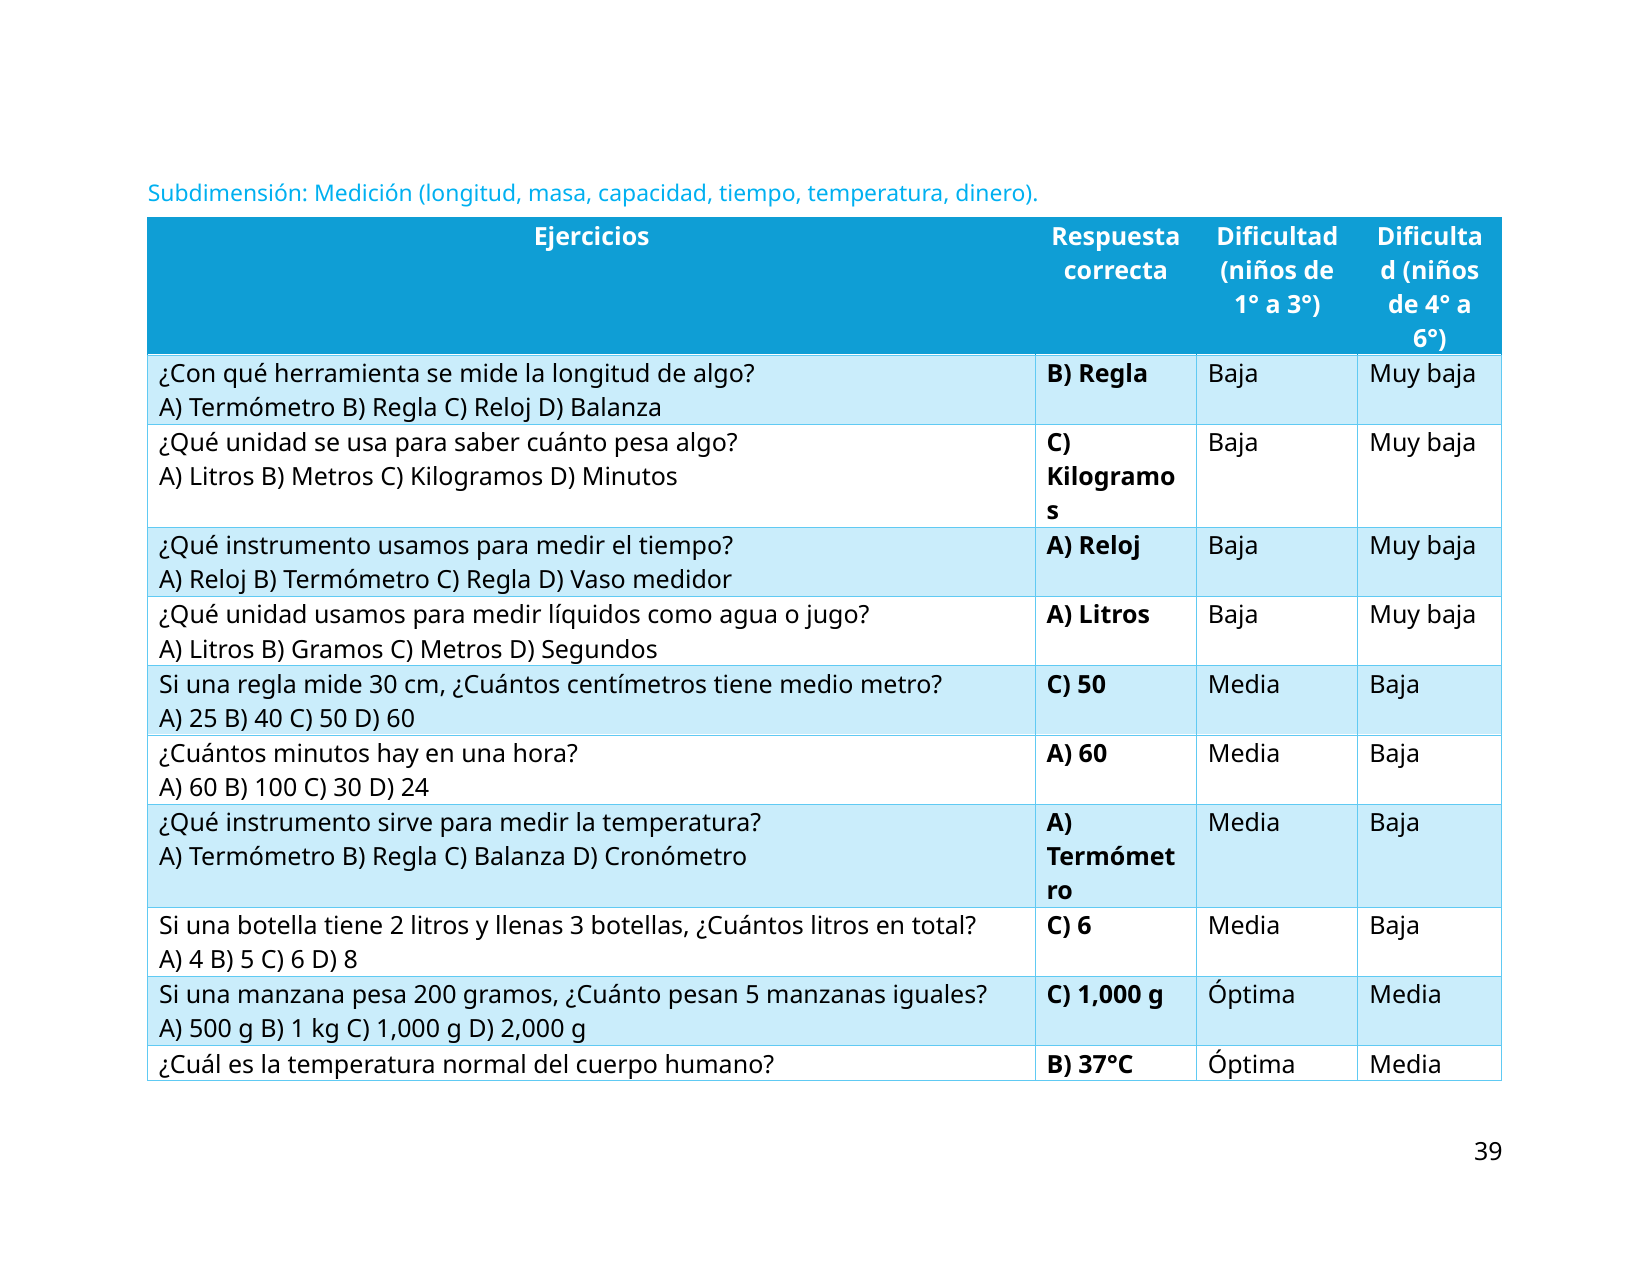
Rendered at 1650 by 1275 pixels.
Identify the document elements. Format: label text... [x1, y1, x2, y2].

table_cell ¿Qué unidad se usa para saber cuánto pesa algo? A) Litros B) Metros C) Kilogramos D) Minutos [148, 425, 1035, 527]
table_cell Media [1197, 805, 1357, 907]
table_cell A) Reloj [1036, 528, 1196, 596]
table_cell ¿Qué instrumento sirve para medir la temperatura? A) Termómetro B) Regla C) Balanza D) Cronómetro [148, 805, 1035, 907]
table_cell Media [1197, 736, 1357, 804]
table_cell Baja [1358, 666, 1501, 734]
table_cell Baja [1197, 356, 1357, 424]
table_cell C) 1,000 g [1036, 977, 1196, 1045]
subtitle Subdimensión: Medición (longitud, masa, capacidad, tiempo, temperatura, dinero). [148, 177, 1502, 208]
table_cell Media [1197, 908, 1357, 976]
table_cell Muy baja [1358, 425, 1501, 527]
table_cell C) Kilogramos [1036, 425, 1196, 527]
table_cell Media [1197, 666, 1357, 734]
table_cell ¿Qué unidad usamos para medir líquidos como agua o jugo? A) Litros B) Gramos C) Metros D) Segundos [148, 597, 1035, 665]
table_cell C) 6 [1036, 908, 1196, 976]
table_cell C) 50 [1036, 666, 1196, 734]
table_cell ¿Cuántos minutos hay en una hora? A) 60 B) 100 C) 30 D) 24 [148, 736, 1035, 804]
table_cell Muy baja [1358, 597, 1501, 665]
table_cell Media [1358, 977, 1501, 1045]
table_cell Baja [1358, 805, 1501, 907]
table_cell B) 37°C [1036, 1046, 1196, 1080]
table_cell Baja [1358, 736, 1501, 804]
table_cell Baja [1197, 528, 1357, 596]
table_header Dificultad (niños de 4° a 6°) [1358, 218, 1501, 354]
table_cell Si una regla mide 30 cm, ¿Cuántos centímetros tiene medio metro? A) 25 B) 40 C) 50 D) 60 [148, 666, 1035, 734]
table_cell Si una manzana pesa 200 gramos, ¿Cuánto pesan 5 manzanas iguales? A) 500 g B) 1 kg C) 1,000 g D) 2,000 g [148, 977, 1035, 1045]
table_cell A) Termómetro [1036, 805, 1196, 907]
table_cell Baja [1358, 908, 1501, 976]
table_cell ¿Cuál es la temperatura normal del cuerpo humano? [148, 1046, 1035, 1080]
table_cell Baja [1197, 597, 1357, 665]
table_cell Óptima [1197, 1046, 1357, 1080]
table_cell Óptima [1197, 977, 1357, 1045]
table_cell Media [1358, 1046, 1501, 1080]
table_cell Muy baja [1358, 528, 1501, 596]
table_cell B) Regla [1036, 356, 1196, 424]
table_cell Baja [1197, 425, 1357, 527]
table_cell ¿Qué instrumento usamos para medir el tiempo? A) Reloj B) Termómetro C) Regla D) Vaso medidor [148, 528, 1035, 596]
table_cell A) Litros [1036, 597, 1196, 665]
table_cell Si una botella tiene 2 litros y llenas 3 botellas, ¿Cuántos litros en total? A) 4 B) 5 C) 6 D) 8 [148, 908, 1035, 976]
table_header Dificultad (niños de 1° a 3°) [1197, 218, 1357, 354]
table_header Ejercicios [148, 218, 1035, 354]
table_cell ¿Con qué herramienta se mide la longitud de algo? A) Termómetro B) Regla C) Reloj D) Balanza [148, 356, 1035, 424]
table_cell A) 60 [1036, 736, 1196, 804]
table_header Respuesta correcta [1036, 218, 1196, 354]
table_cell Muy baja [1358, 356, 1501, 424]
